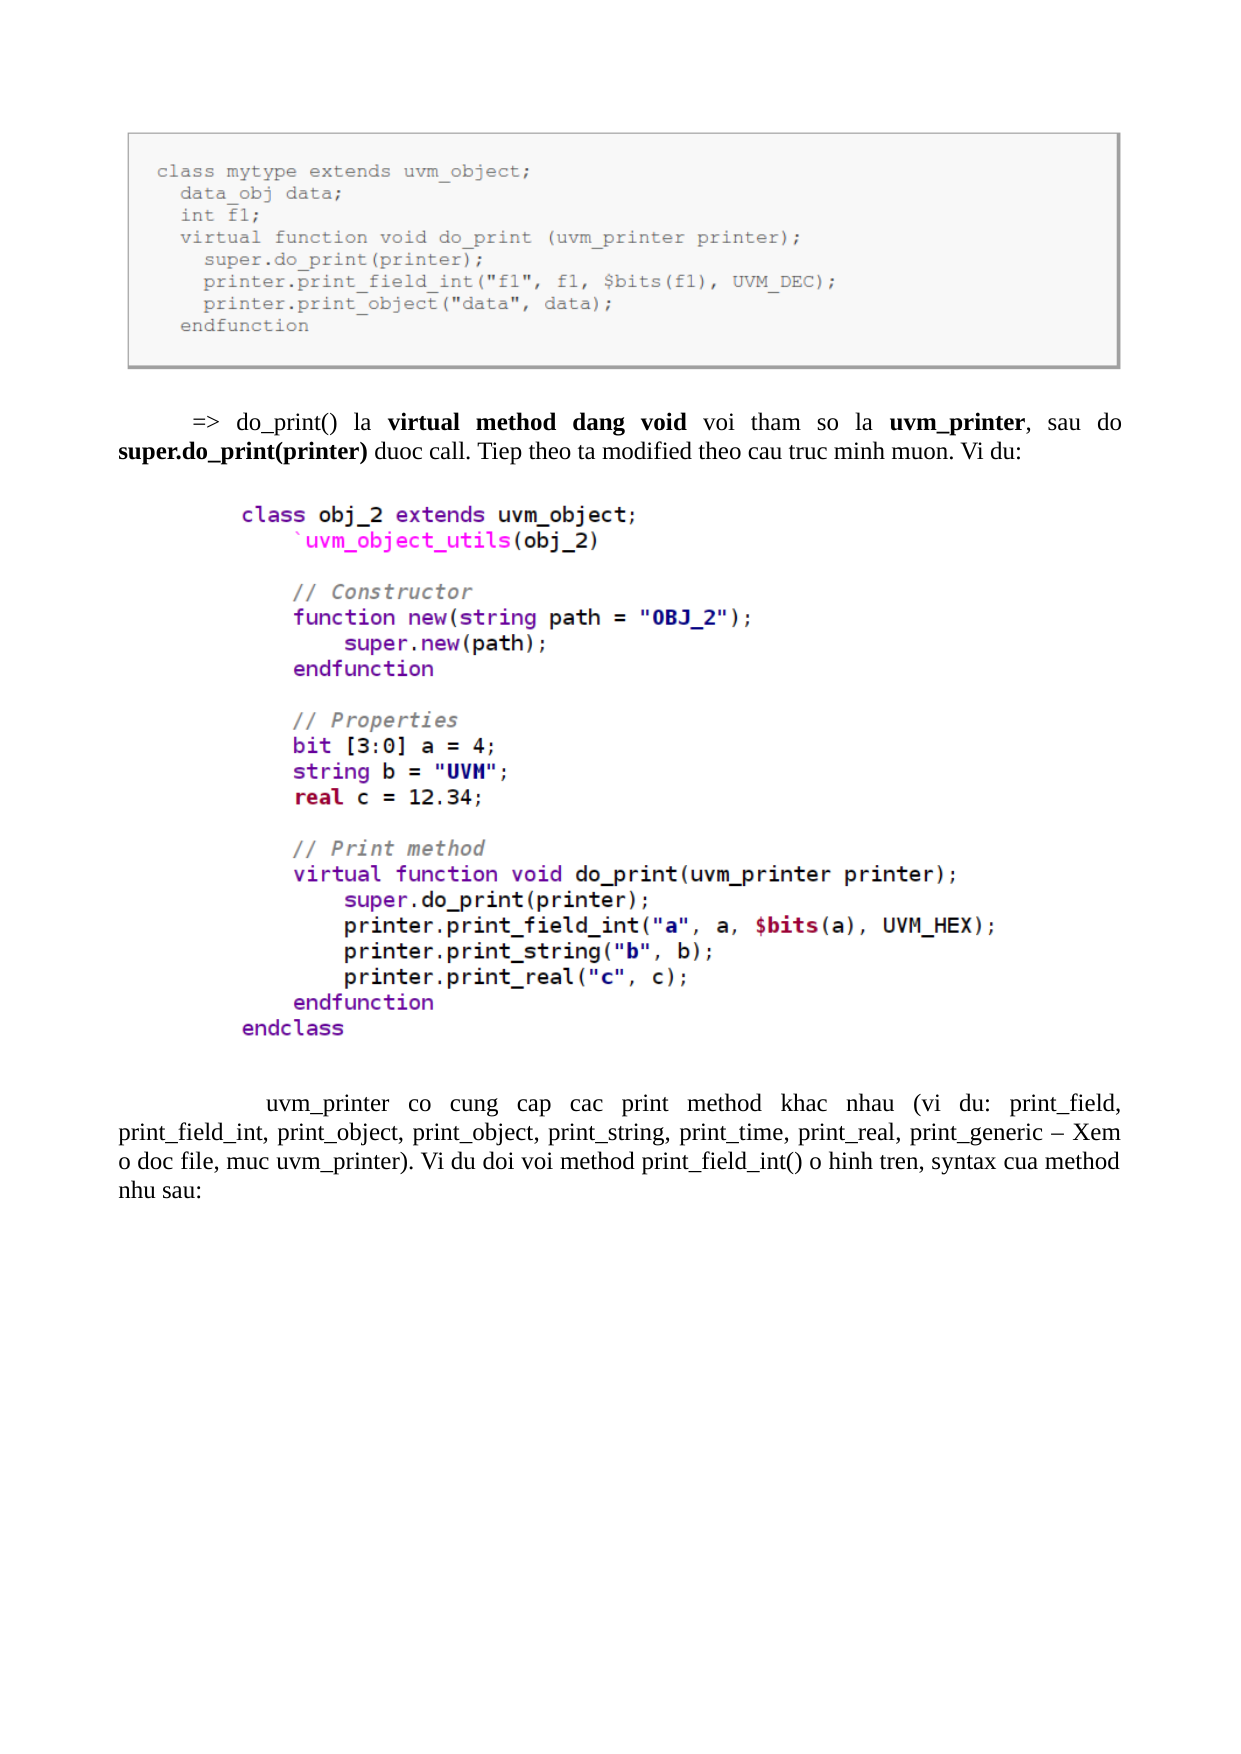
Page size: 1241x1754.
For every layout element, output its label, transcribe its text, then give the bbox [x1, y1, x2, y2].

picture [230, 493, 1010, 1060]
text => do_print() la virtual method dang void voi tham so la uvm_printer, sau do super.do_print(printer) duoc call. Tiep theo ta modified theo cau truc minh muon. Vi du: [118, 407, 1122, 465]
text uvm_printer co cung cap cac print method khac nhau (vi du: print_field, print_field_int, print_object, print_object, print_string, print_time, print_real, print_generic – Xem o doc file, muc uvm_printer). Vi du doi voi method print_field_int() o hinh tren, syntax cua method nhu sau: [118, 1088, 1122, 1203]
picture [118, 118, 1123, 379]
